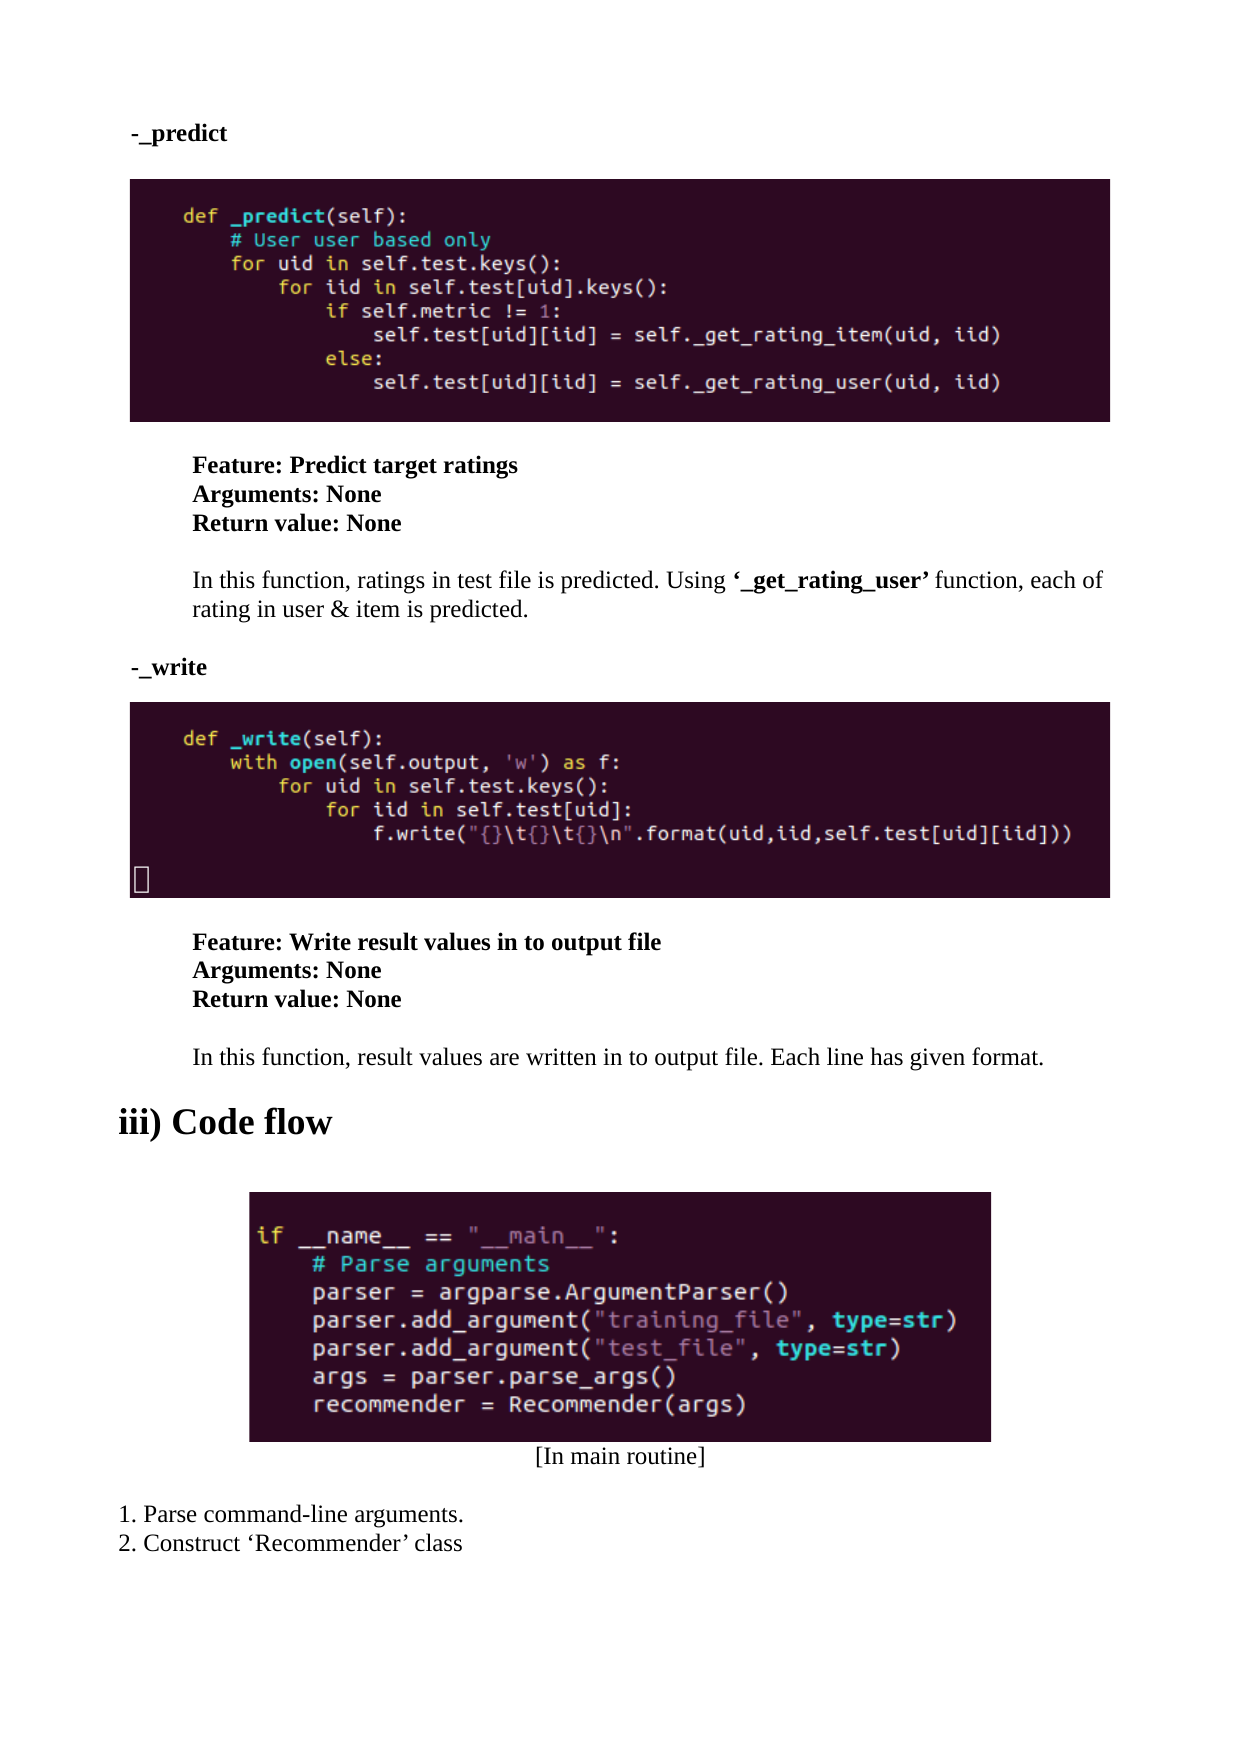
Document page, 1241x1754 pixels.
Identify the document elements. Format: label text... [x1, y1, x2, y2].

picture [249, 1308, 329, 1442]
text 1. Parse command-line arguments. [118, 1499, 1122, 1528]
text In this function, result values are written in to output file. Each line has given format. [118, 1042, 1122, 1071]
text iii) Code flow [118, 1099, 1122, 1142]
text Feature: Predict target ratings [118, 451, 1122, 479]
text Return value: None [118, 984, 1122, 1013]
text In this function, ratings in test file is predicted. Using ‘_get_rating_user’ function, each of rating in user & item is predicted. [118, 566, 1122, 623]
text -_predict [118, 118, 1122, 147]
text Return value: None [118, 508, 1122, 537]
picture [888, 265, 1111, 422]
picture [888, 850, 1111, 898]
text Feature: Write result values in to output file [118, 927, 1122, 956]
text 2. Construct ‘Recommender’ class [118, 1528, 1122, 1556]
text Arguments: None [118, 956, 1122, 984]
text -_write [118, 652, 1122, 681]
text Arguments: None [118, 479, 1122, 508]
text [In main routine] [118, 1171, 1122, 1470]
